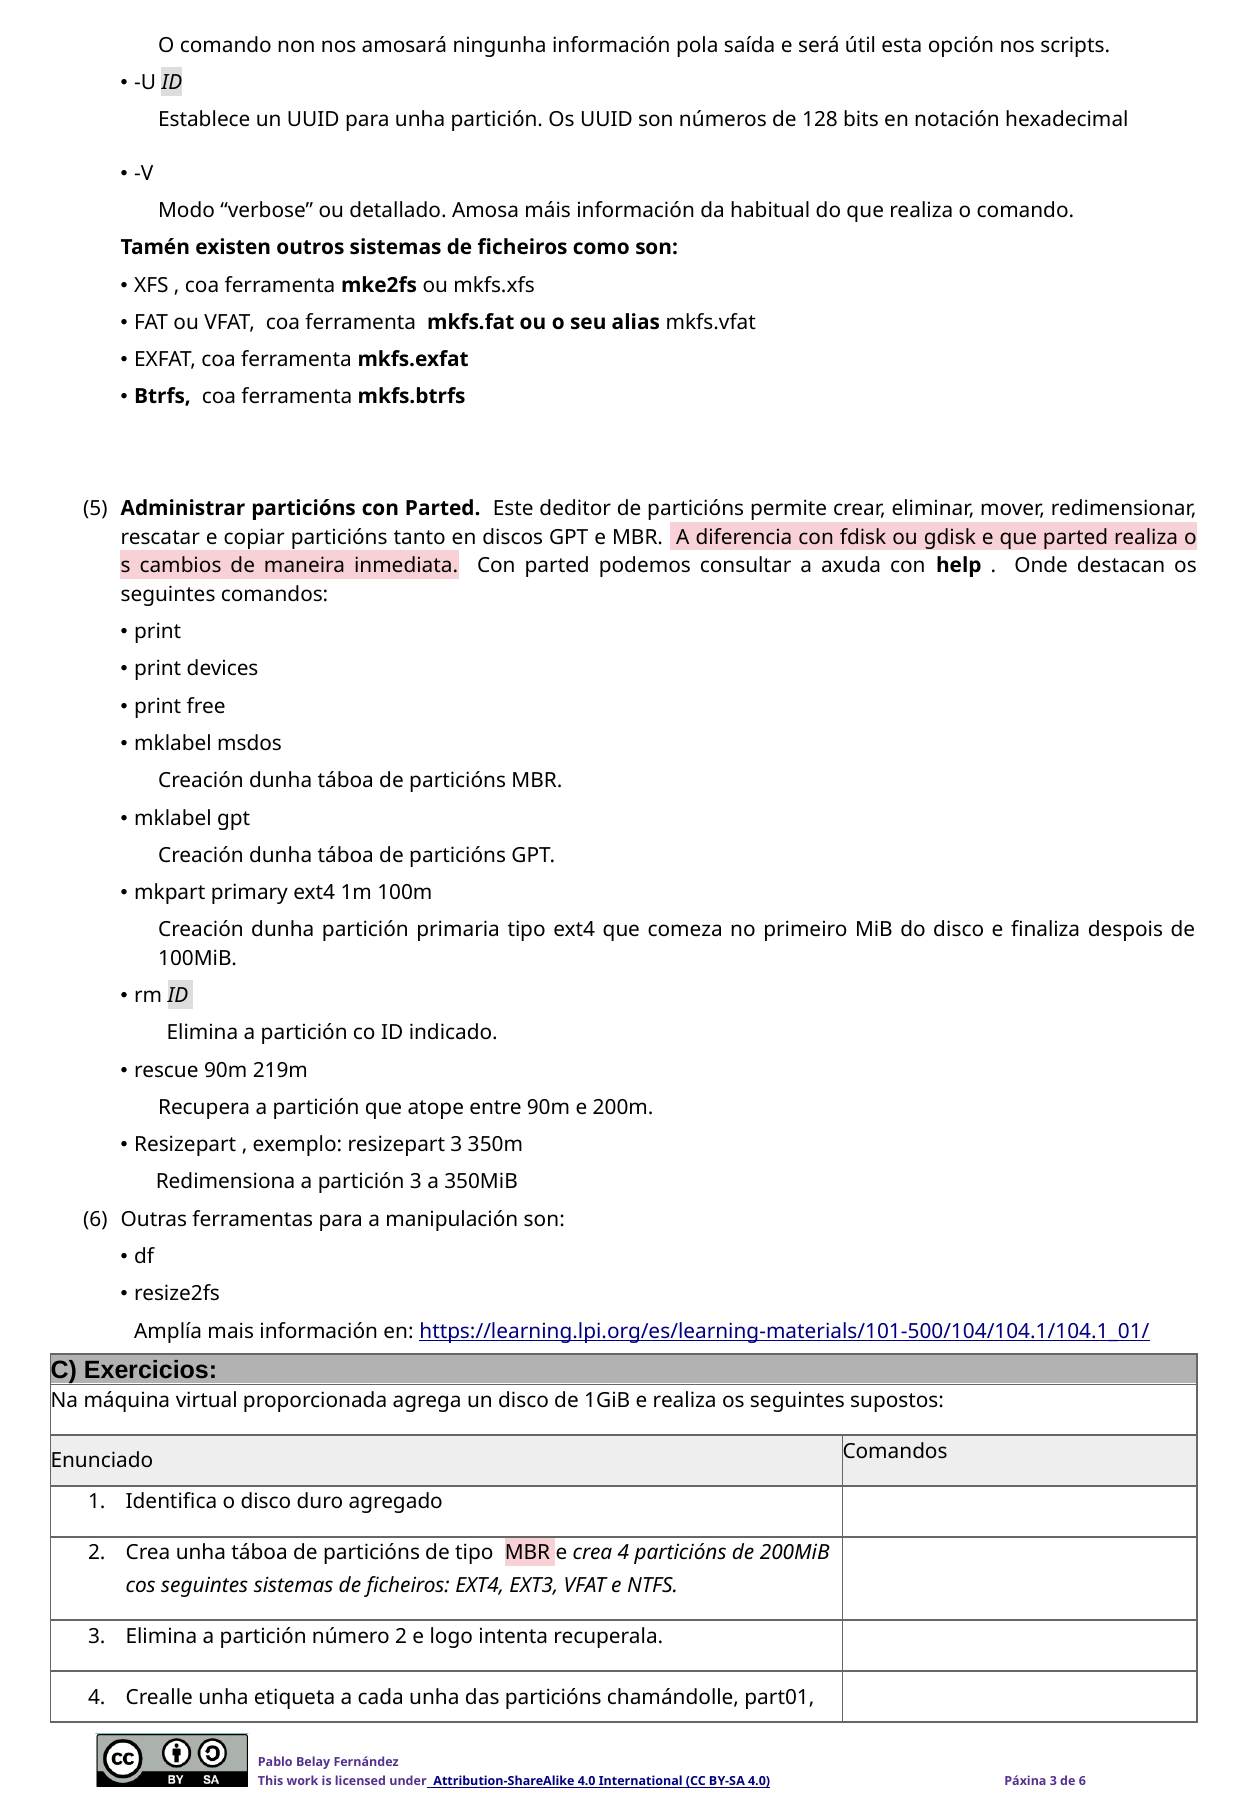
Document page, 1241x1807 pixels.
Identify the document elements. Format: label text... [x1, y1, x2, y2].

table_header C) Exercicios: [51, 1355, 1196, 1383]
list mklabel msdos [120, 728, 1197, 756]
picture [95, 1732, 249, 1789]
list O comando non nos amosará ningunha información pola saída e será útil esta opción nos scripts. [120, 30, 1197, 58]
list Btrfs, coa ferramenta mkfs.btrfs [120, 382, 1197, 410]
text Elimina a partición co ID indicado. [45, 1017, 1197, 1046]
list mklabel gpt [120, 803, 1197, 831]
list Resizepart , exemplo: resizepart 3 350m [120, 1129, 1197, 1158]
table_cell Enunciado [51, 1436, 842, 1485]
table_cell [843, 1538, 1196, 1619]
list df [120, 1241, 1197, 1270]
table_cell [843, 1672, 1196, 1721]
list -U ID [120, 67, 1197, 96]
list Administrar particións con Parted. Este deditor de particións permite crear, eliminar, mover, redimensionar, rescatar e copiar particións tanto en discos GPT e MBR. A diferencia con fdisk ou gdisk e que parted realiza o s cambios de maneira inmediata. Con parted podemos consultar a axuda con help . Onde destacan os seguintes comandos: [83, 493, 1197, 607]
list Outras ferramentas para a manipulación son: [83, 1204, 1197, 1232]
list Recupera a partición que atope entre 90m e 200m. [120, 1092, 1197, 1121]
list Establece un UUID para unha partición. Os UUID son números de 128 bits en notación hexadecimal [120, 104, 1197, 133]
list Tamén existen outros sistemas de ficheiros como son: [83, 232, 1197, 261]
text Redimensiona a partición 3 a 350MiB [45, 1167, 1197, 1195]
list Creación dunha partición primaria tipo ext4 que comeza no primeiro MiB do disco e finaliza despois de 100MiB. [120, 914, 1197, 971]
list XFS , coa ferramenta mke2fs ou mkfs.xfs [120, 270, 1197, 298]
list EXFAT, coa ferramenta mkfs.exfat [120, 344, 1197, 373]
table_cell Comandos [843, 1436, 1196, 1485]
table_cell [843, 1487, 1196, 1536]
list rm ID [120, 980, 1197, 1009]
table_cell [843, 1621, 1196, 1670]
list -V [120, 158, 1197, 186]
table_cell Crea unha táboa de particións de tipo MBR e crea 4 particións de 200MiB cos seguintes sistemas de ficheiros: EXT4, EXT3, VFAT e NTFS. [51, 1538, 842, 1619]
list rescue 90m 219m [120, 1055, 1197, 1083]
table_cell Identifica o disco duro agregado [51, 1487, 842, 1536]
list mkpart primary ext4 1m 100m [120, 877, 1197, 906]
list print devices [120, 653, 1197, 682]
list print free [120, 691, 1197, 719]
list print [120, 616, 1197, 644]
table_cell Crealle unha etiqueta a cada unha das particións chamándolle, part01, [51, 1672, 842, 1721]
list Creación dunha táboa de particións GPT. [120, 840, 1197, 868]
list FAT ou VFAT, coa ferramenta mkfs.fat ou o seu alias mkfs.vfat [120, 307, 1197, 336]
list Creación dunha táboa de particións MBR. [120, 765, 1197, 794]
text Amplía mais información en: https://learning.lpi.org/es/learning-materials/101-500/104/104.1/104.1_01/ [45, 1316, 1197, 1344]
list Modo “verbose” ou detallado. Amosa máis información da habitual do que realiza o comando. [120, 195, 1197, 224]
list resize2fs [120, 1278, 1197, 1307]
table_cell Elimina a partición número 2 e logo intenta recuperala. [51, 1621, 842, 1670]
table_cell Na máquina virtual proporcionada agrega un disco de 1GiB e realiza os seguintes supostos: [51, 1385, 1196, 1434]
